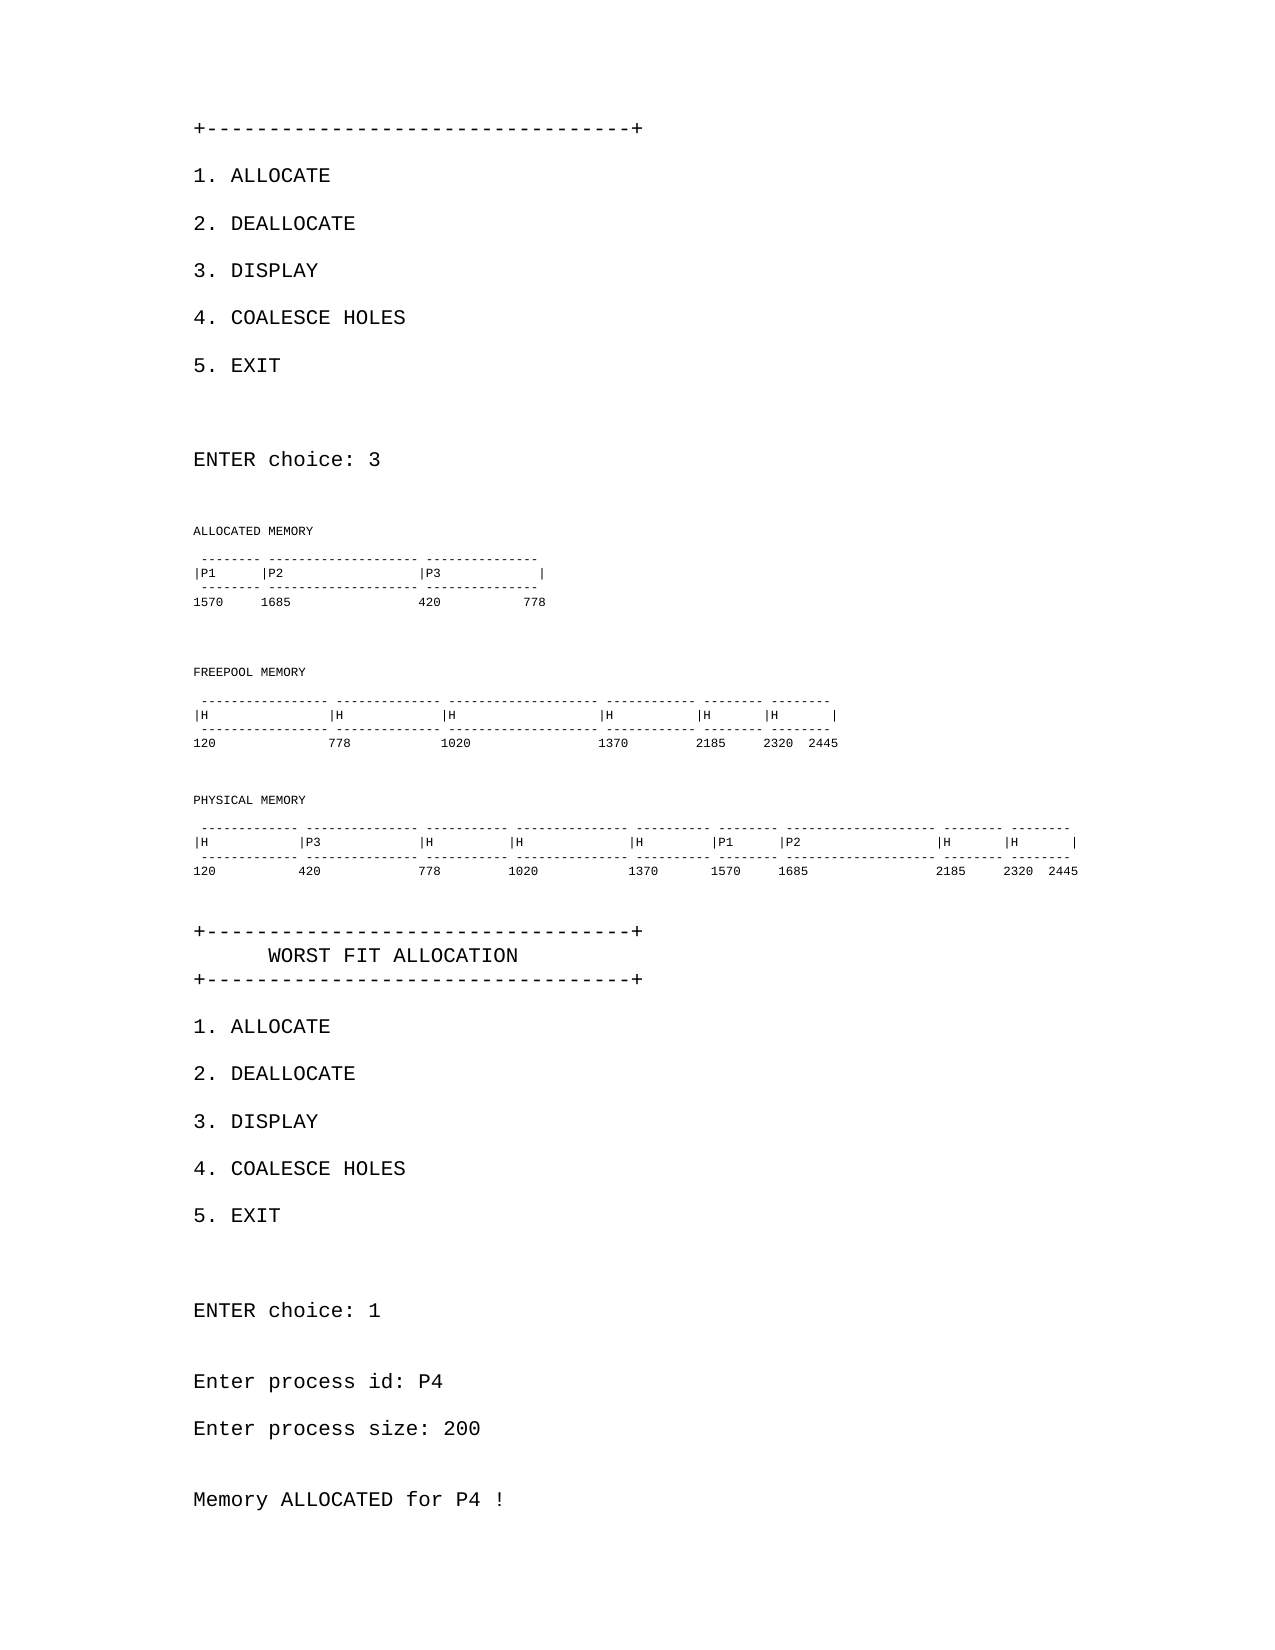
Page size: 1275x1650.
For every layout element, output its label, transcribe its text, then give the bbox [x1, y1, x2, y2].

text Enter process size: 200 [118, 1418, 1157, 1442]
text 3. DISPLAY [118, 1111, 1157, 1134]
text |P1 |P2 |P3 | [118, 567, 1157, 581]
text -------- -------------------- --------------- [118, 581, 1157, 596]
text +----------------------------------+ [118, 921, 1157, 945]
text ENTER choice: 1 [118, 1300, 1157, 1323]
text 1570 1685 420 778 [118, 596, 1157, 610]
text 120 420 778 1020 1370 1570 1685 2185 2320 2445 [118, 865, 1157, 879]
text 120 778 1020 1370 2185 2320 2445 [118, 737, 1157, 751]
text WORST FIT ALLOCATION [118, 945, 1157, 969]
text 2. DEALLOCATE [118, 213, 1157, 236]
text 4. COALESCE HOLES [118, 307, 1157, 331]
text |H |H |H |H |H |H | [118, 709, 1157, 723]
text ----------------- -------------- -------------------- ------------ -------- -------- [118, 695, 1157, 709]
text +----------------------------------+ [118, 118, 1157, 142]
text 5. EXIT [118, 1205, 1157, 1229]
text Memory ALLOCATED for P4 ! [118, 1489, 1157, 1513]
text +----------------------------------+ [118, 969, 1157, 992]
text 4. COALESCE HOLES [118, 1158, 1157, 1182]
text 5. EXIT [118, 354, 1157, 378]
text -------- -------------------- --------------- [118, 553, 1157, 567]
text 2. DEALLOCATE [118, 1063, 1157, 1087]
text PHYSICAL MEMORY [118, 794, 1157, 808]
text 1. ALLOCATE [118, 165, 1157, 189]
text ALLOCATED MEMORY [118, 525, 1157, 539]
text |H |P3 |H |H |H |P1 |P2 |H |H | [118, 836, 1157, 851]
text ------------- --------------- ----------- --------------- ---------- -------- -------------------- -------- -------- [118, 851, 1157, 865]
text FREEPOOL MEMORY [118, 666, 1157, 681]
text 1. ALLOCATE [118, 1016, 1157, 1040]
text ----------------- -------------- -------------------- ------------ -------- -------- [118, 723, 1157, 737]
text ------------- --------------- ----------- --------------- ---------- -------- -------------------- -------- -------- [118, 822, 1157, 836]
text 3. DISPLAY [118, 260, 1157, 284]
text ENTER choice: 3 [118, 449, 1157, 473]
text Enter process id: P4 [118, 1371, 1157, 1394]
